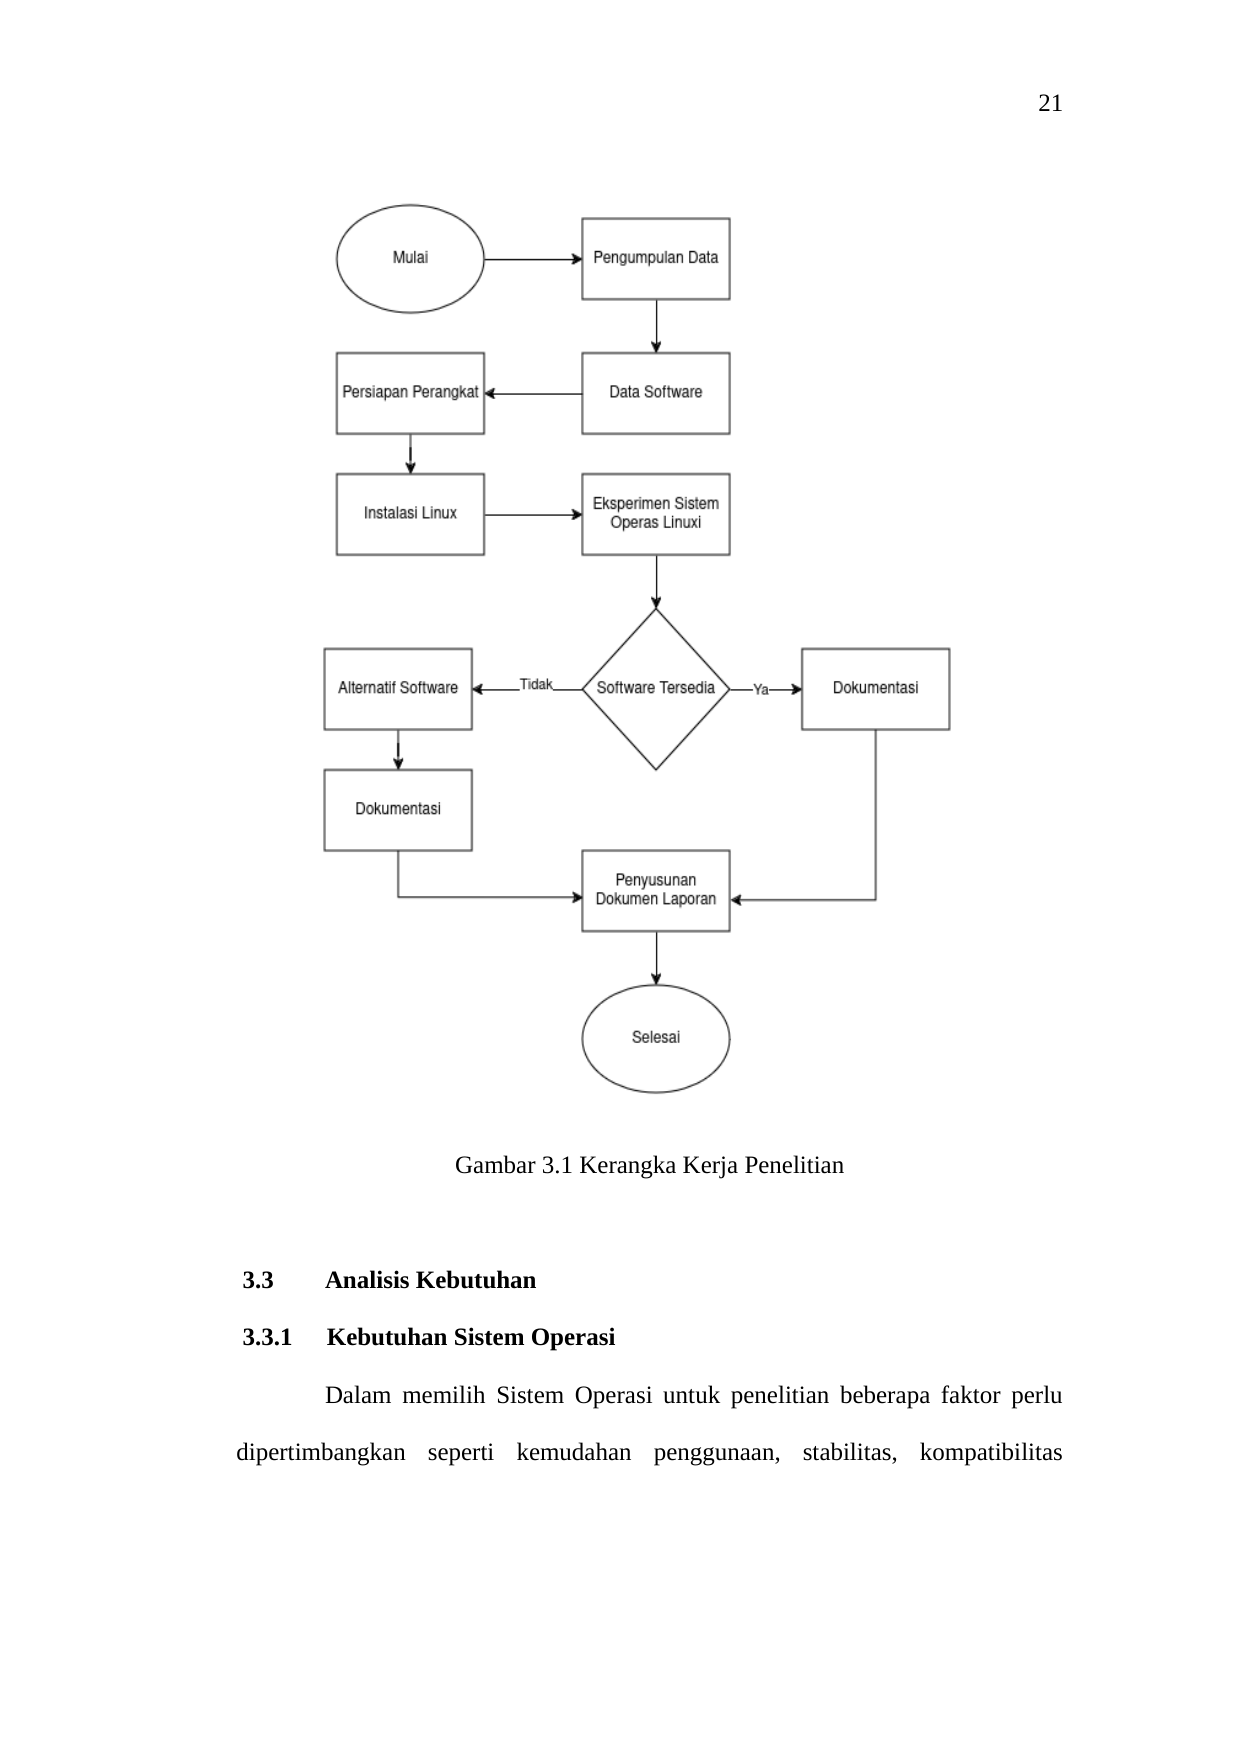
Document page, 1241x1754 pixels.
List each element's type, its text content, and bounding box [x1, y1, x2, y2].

subtitle Kebutuhan Sistem Operasi [236, 1322, 1063, 1351]
subtitle Analisis Kebutuhan [236, 1265, 1063, 1293]
text Dalam memilih Sistem Operasi untuk penelitian beberapa faktor perlu dipertimbangkan seperti kemudahan penggunaan, stabilitas, kompatibilitas [236, 1380, 1063, 1466]
text Gambar 3.1 Kerangka kerja penelitian [251, 1121, 1048, 1178]
picture [251, 165, 1048, 1121]
